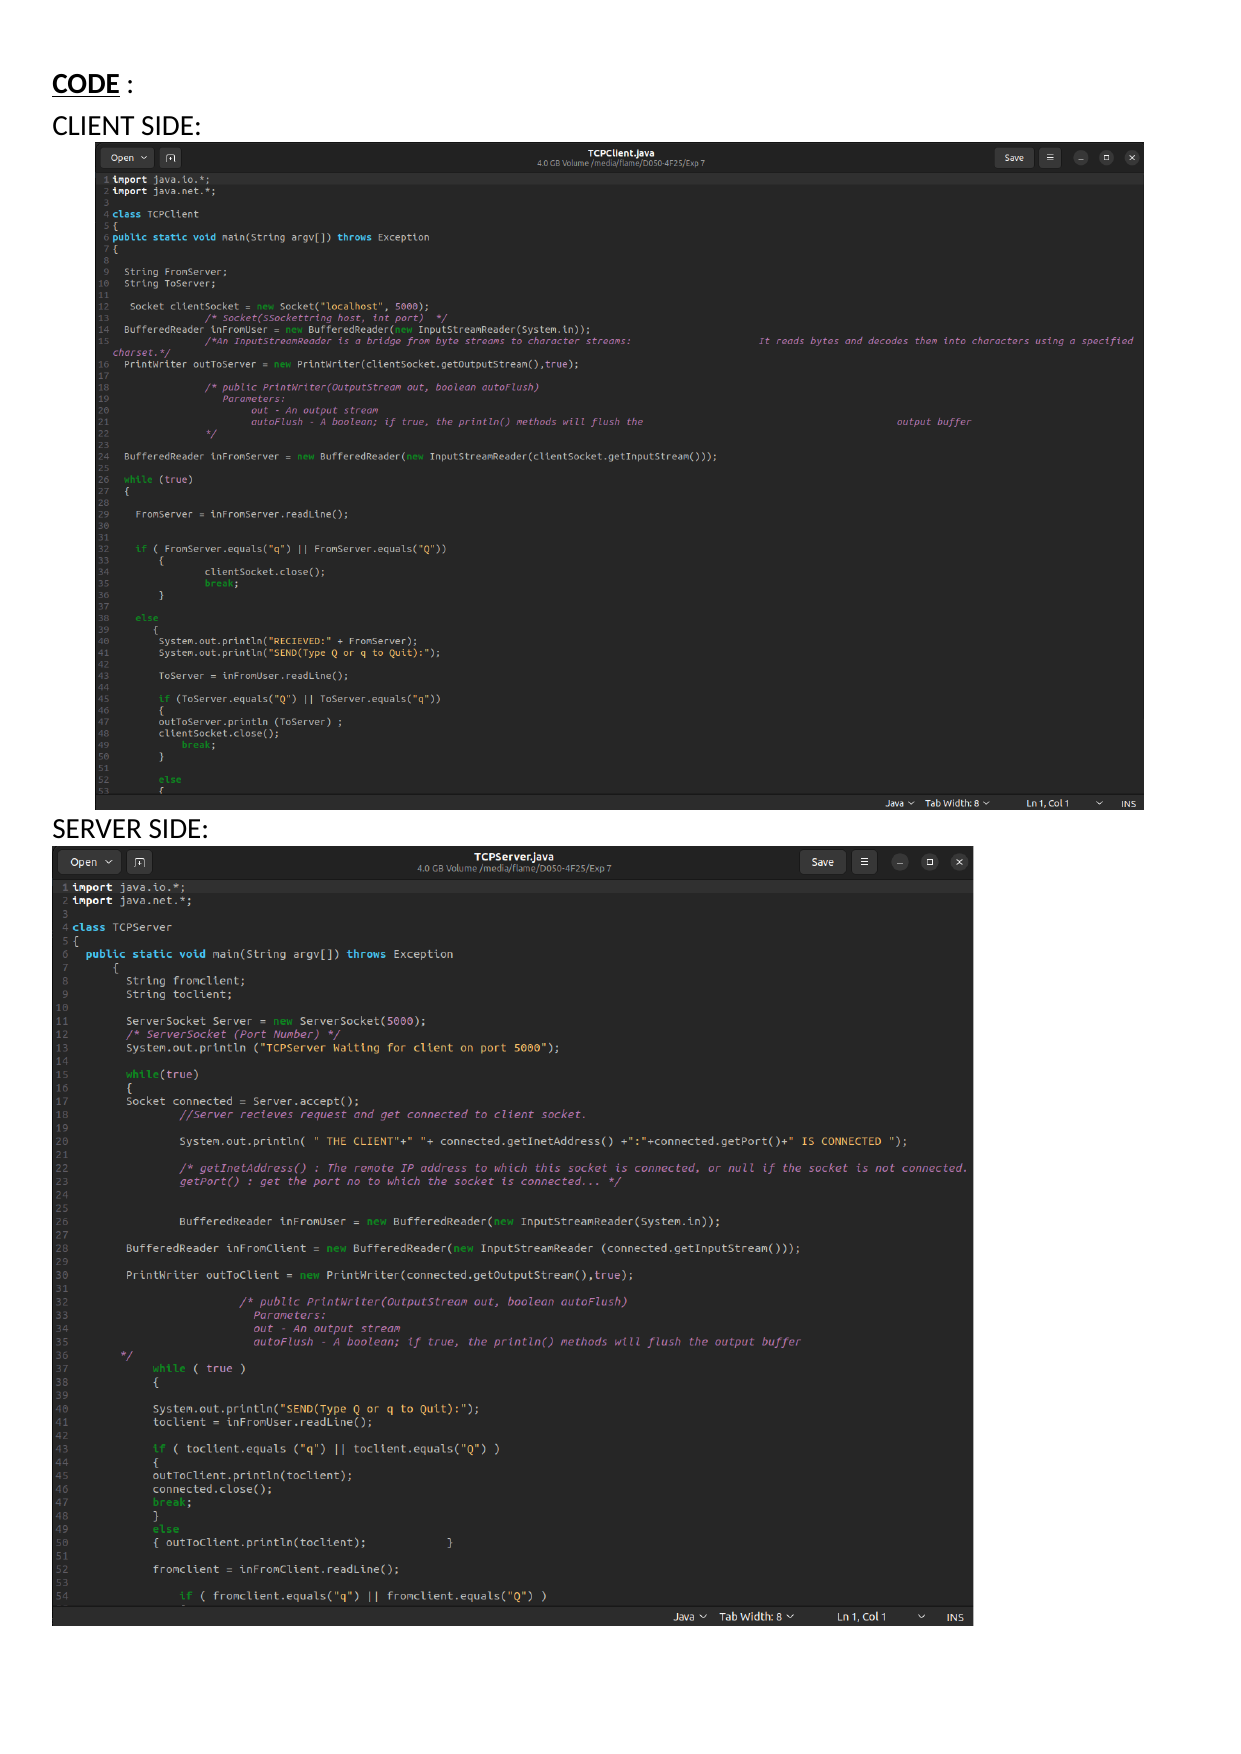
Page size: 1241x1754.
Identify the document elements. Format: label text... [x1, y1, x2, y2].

text CODE : [52, 65, 1187, 101]
text CLIENT SIDE: [52, 107, 1184, 142]
text SERVER SIDE: [52, 173, 1184, 845]
